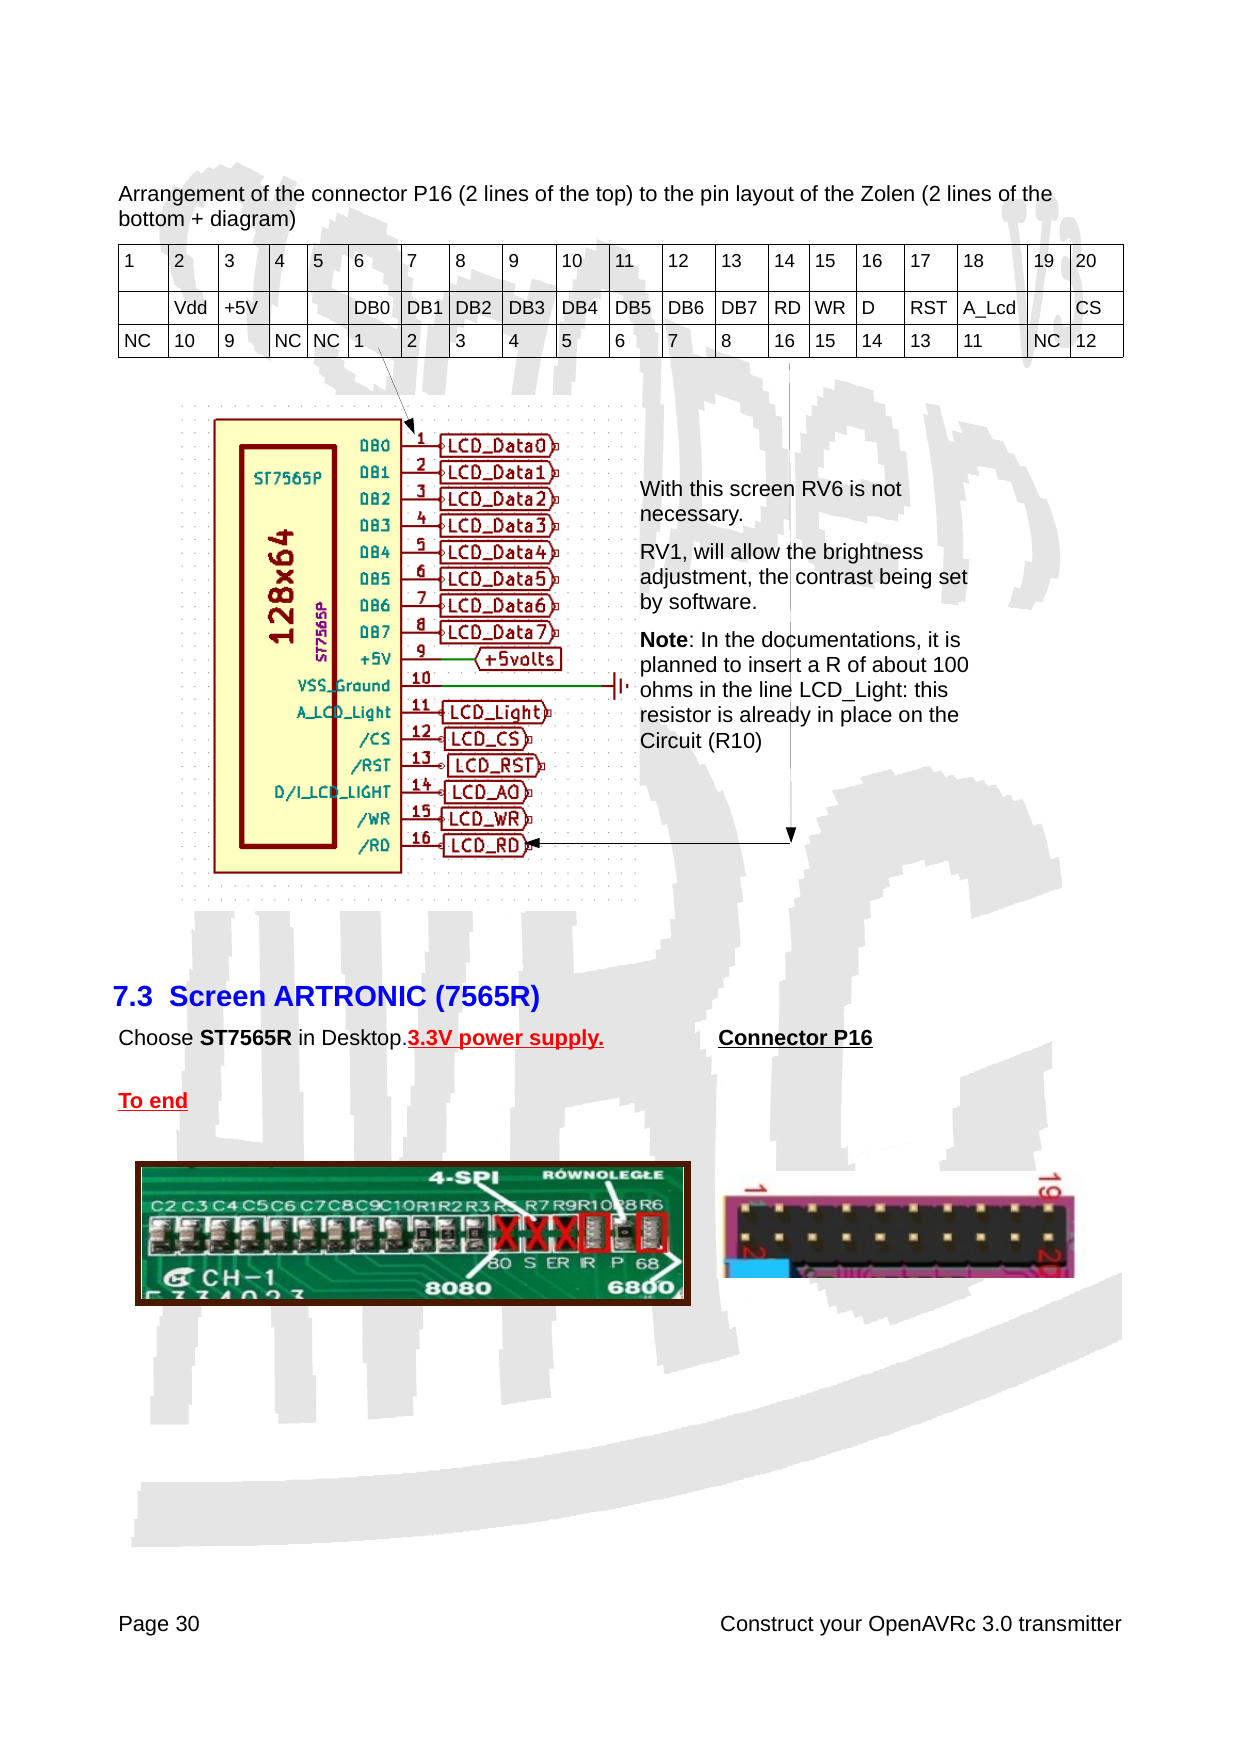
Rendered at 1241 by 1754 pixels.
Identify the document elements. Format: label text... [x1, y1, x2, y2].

table_cell A_Lcd [958, 292, 1027, 324]
table_cell 3 [450, 325, 502, 357]
table_header 14 [769, 245, 809, 291]
table_cell 11 [958, 325, 1027, 357]
table_header 12 [663, 245, 715, 291]
table_cell NC [1028, 325, 1070, 357]
table_cell 14 [857, 325, 904, 357]
table_cell [119, 292, 168, 324]
table_cell 5 [557, 325, 609, 357]
table_cell 10 [169, 325, 218, 357]
table_header 4 [270, 245, 307, 291]
table_cell 7 [663, 325, 715, 357]
table_cell [270, 292, 307, 324]
table_cell DB6 [663, 292, 715, 324]
table_header 18 [958, 245, 1027, 291]
table_cell 8 [716, 325, 768, 357]
table_cell +5V [219, 292, 269, 324]
table_cell NC [119, 325, 168, 357]
text RV1, will allow the brightness adjustment, the contrast being set by software. [640, 538, 790, 614]
table_cell 6 [610, 325, 662, 357]
table_cell DB2 [450, 292, 502, 324]
table_cell Vdd [169, 292, 218, 324]
text RV1, will allow the brightness adjustment, the contrast being set by software. [791, 538, 988, 614]
table_cell DB0 [349, 292, 401, 324]
table_header 3 [219, 245, 269, 291]
table_cell 12 [1071, 325, 1123, 357]
table_cell 4 [503, 325, 556, 357]
table_header 1 [119, 245, 168, 291]
table_header 5 [308, 245, 348, 291]
table_header 7 [402, 245, 449, 291]
table_cell DB3 [503, 292, 556, 324]
table_header 6 [349, 245, 401, 291]
table_cell [1028, 292, 1070, 324]
table_cell DB7 [716, 292, 768, 324]
table_header 15 [810, 245, 856, 291]
table_cell 1 [349, 325, 401, 357]
table_header 8 [450, 245, 502, 291]
table_cell WR [810, 292, 856, 324]
picture [143, 1168, 683, 1298]
text With this screen RV6 is not necessary. [791, 476, 988, 526]
table_cell RD [769, 292, 809, 324]
table_header 20 [1071, 245, 1123, 291]
table_cell RST [905, 292, 957, 324]
picture [173, 395, 640, 911]
table_cell DB1 [402, 292, 449, 324]
table_cell 15 [810, 325, 856, 357]
picture [716, 1171, 1086, 1278]
table_header 19 [1028, 245, 1070, 291]
table_cell NC [270, 325, 307, 357]
table_header 11 [610, 245, 662, 291]
text Note: In the documentations, it is planned to insert a R of about 100 ohms in the line LCD_Light: this resistor is already in place on the Circuit (R10) [640, 627, 790, 753]
text Arrangement of the connector P16 (2 lines of the top) to the pin layout of the Zolen (2 lines of the bottom + diagram) [118, 181, 1122, 231]
table_cell D [857, 292, 904, 324]
table_header 10 [557, 245, 609, 291]
table_header 16 [857, 245, 904, 291]
table_cell NC [308, 325, 348, 357]
table_cell 9 [219, 325, 269, 357]
table_header 9 [503, 245, 556, 291]
table_header 13 [716, 245, 768, 291]
subtitle 7.3 Screen ARTRONIC (7565R) [112, 979, 1122, 1013]
table_cell 13 [905, 325, 957, 357]
table_header 17 [905, 245, 957, 291]
table_cell DB4 [557, 292, 609, 324]
table_cell CS [1071, 292, 1123, 324]
table_cell DB5 [610, 292, 662, 324]
text To end [118, 1088, 1122, 1113]
text With this screen RV6 is not necessary. [640, 476, 789, 526]
table_cell [308, 292, 348, 324]
table_cell 16 [769, 325, 809, 357]
table_cell 2 [402, 325, 449, 357]
text Choose ST7565R in Desktop.3.3V power supply. Connector P16 [118, 1025, 1122, 1051]
text Note: In the documentations, it is planned to insert a R of about 100 ohms in the line LCD_Light: this resistor is already in place on the Circuit (R10) [791, 627, 988, 753]
table_header 2 [169, 245, 218, 291]
